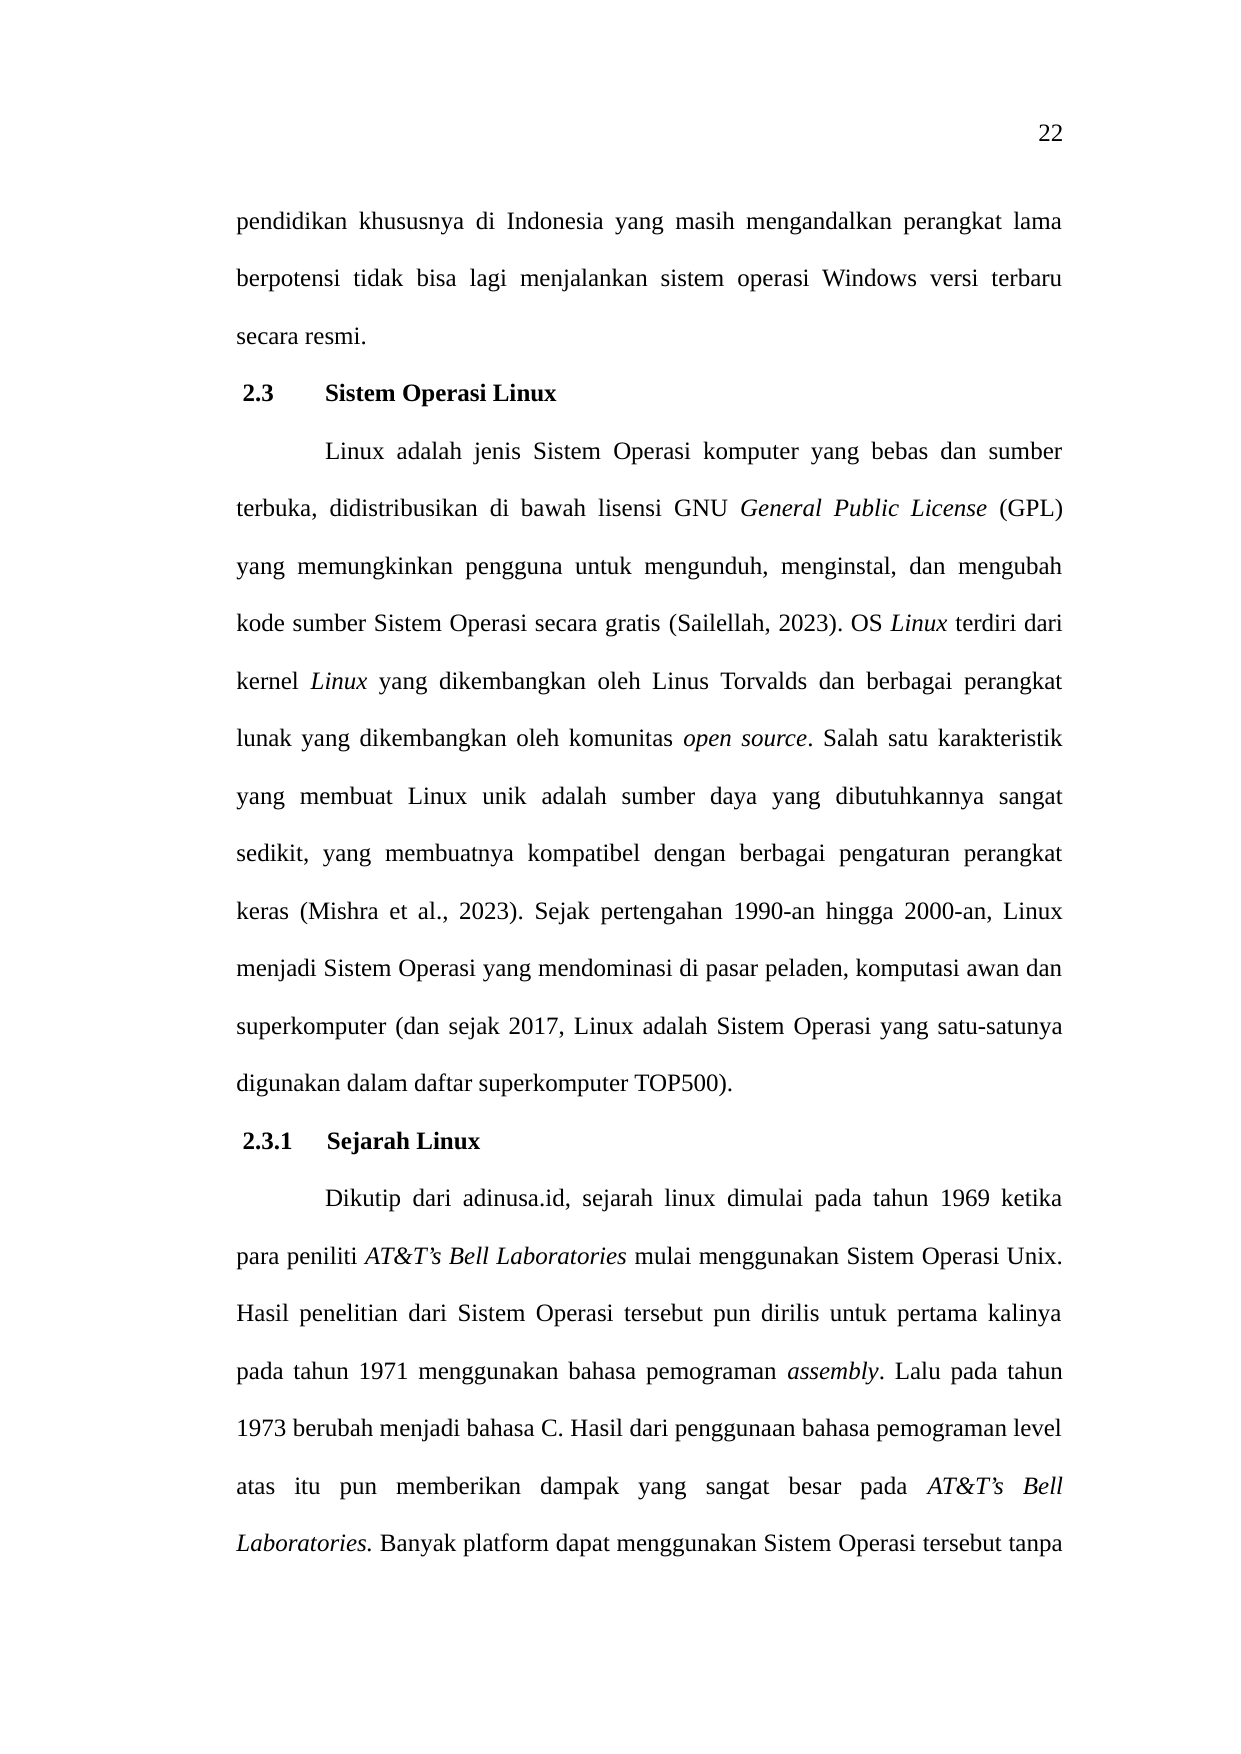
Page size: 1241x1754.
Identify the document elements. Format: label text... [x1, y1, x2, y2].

text Linux adalah jenis Sistem Operasi komputer yang bebas dan sumber terbuka, didistribusikan di bawah lisensi GNU General Public License (GPL) yang memungkinkan pengguna untuk mengunduh, menginstal, dan mengubah kode sumber Sistem Operasi secara gratis (Sailellah, 2023)⁠. OS Linux terdiri dari kernel Linux yang dikembangkan oleh Linus Torvalds dan berbagai perangkat lunak yang dikembangkan oleh komunitas open source. Salah satu karakteristik yang membuat Linux unik adalah sumber daya yang dibutuhkannya sangat sedikit, yang membuatnya kompatibel dengan berbagai pengaturan perangkat keras (Mishra et al., 2023)⁠. Sejak pertengahan 1990-an hingga 2000-an, Linux menjadi Sistem Operasi yang mendominasi di pasar peladen, komputasi awan dan superkomputer (dan sejak 2017, Linux adalah Sistem Operasi yang satu-satunya digunakan dalam daftar superkomputer TOP500). [236, 436, 1063, 1097]
text pendidikan khususnya di Indonesia yang masih mengandalkan perangkat lama berpotensi tidak bisa lagi menjalankan sistem operasi Windows versi terbaru secara resmi. [236, 206, 1063, 350]
subtitle Sistem Operasi Linux [236, 378, 1063, 407]
subtitle Sejarah Linux [236, 1126, 1063, 1155]
text Dikutip dari adinusa.id, sejarah linux dimulai pada tahun 1969 ketika para peniliti AT&T’s Bell Laboratories mulai menggunakan Sistem Operasi Unix. Hasil penelitian dari Sistem Operasi tersebut pun dirilis untuk pertama kalinya pada tahun 1971 menggunakan bahasa pemograman assembly. Lalu pada tahun 1973 berubah menjadi bahasa C. Hasil dari penggunaan bahasa pemograman level atas itu pun memberikan dampak yang sangat besar pada AT&T’s Bell Laboratories. Banyak platform dapat menggunakan Sistem Operasi tersebut tanpa [236, 1183, 1063, 1557]
